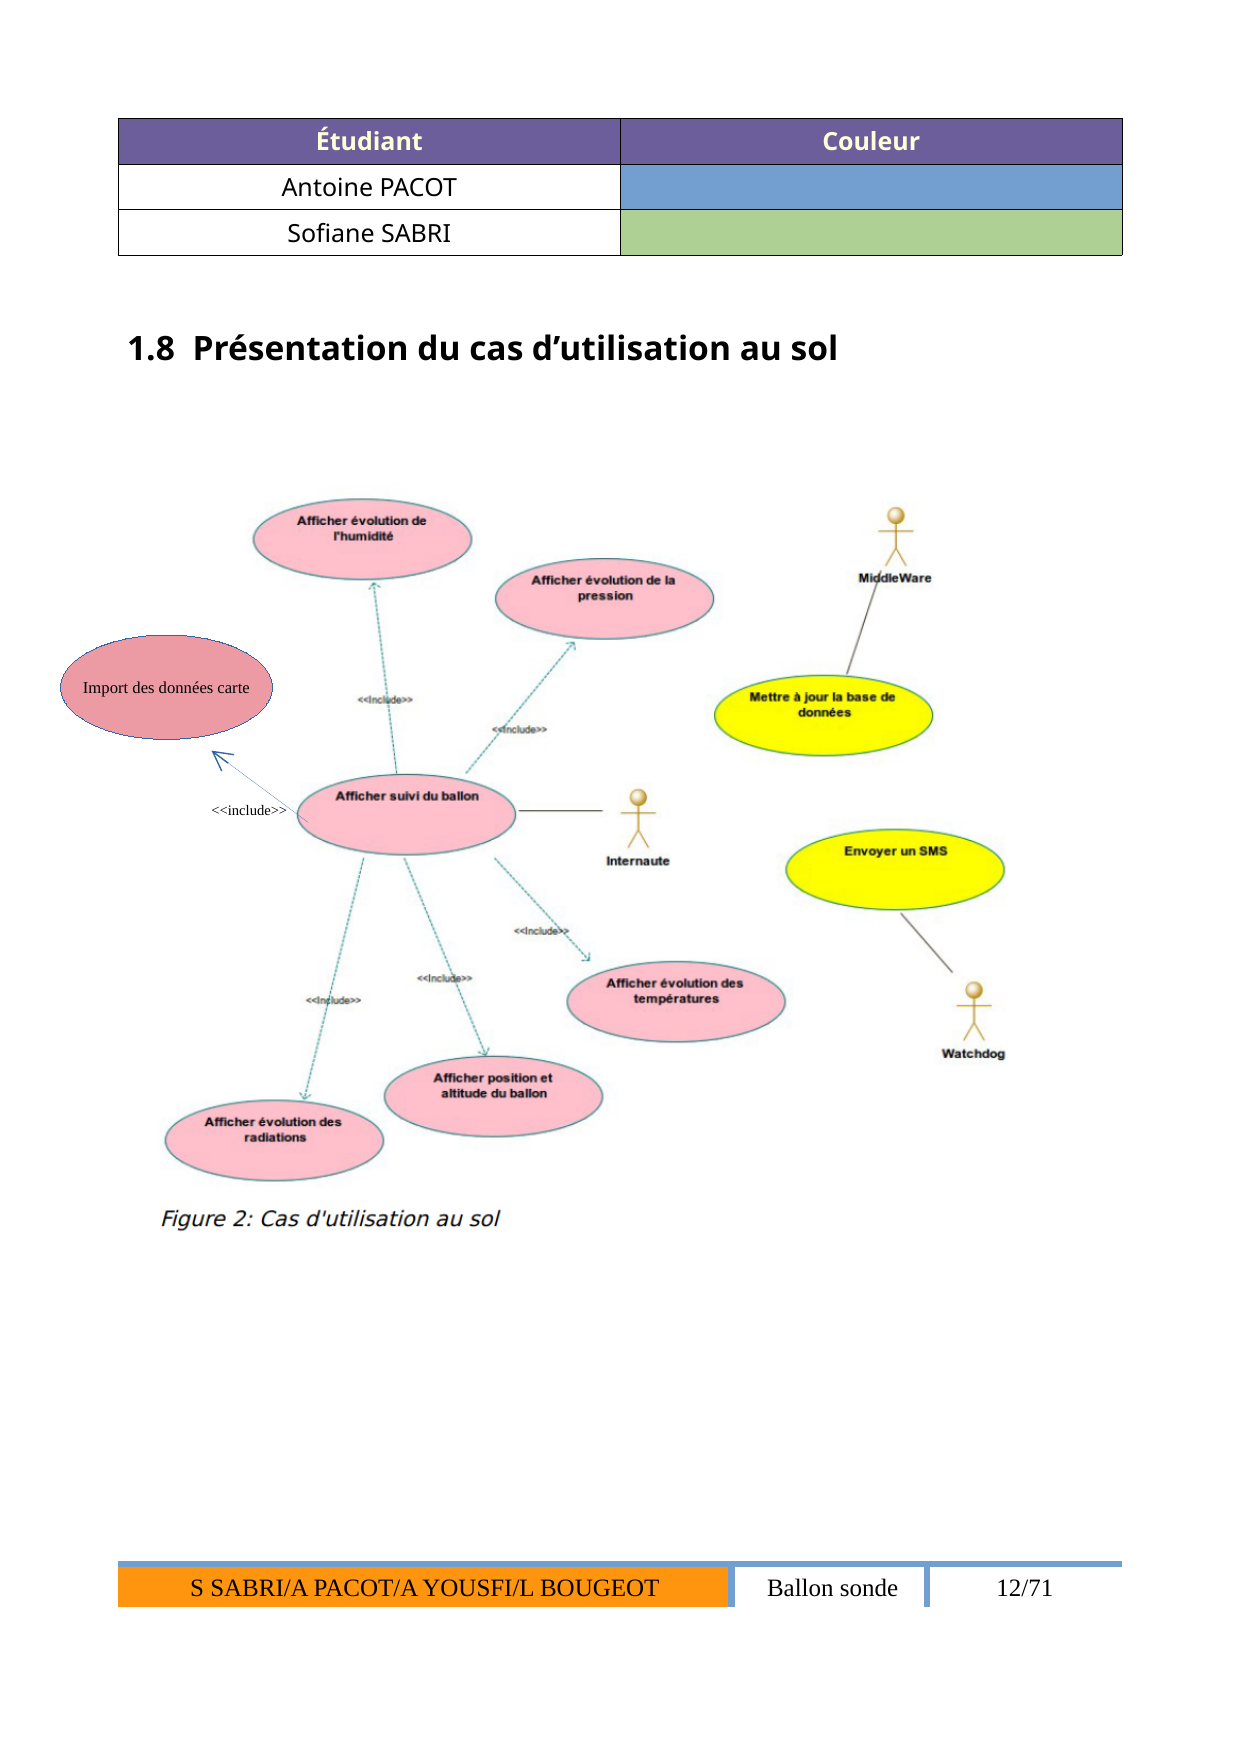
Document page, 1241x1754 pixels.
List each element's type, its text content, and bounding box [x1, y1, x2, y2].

table_cell [621, 210, 1122, 255]
table_header Étudiant [119, 119, 620, 164]
picture [60, 441, 1065, 1240]
table_cell [621, 165, 1122, 209]
table_header Couleur [621, 119, 1122, 164]
subtitle Présentation du cas d’utilisation au sol [118, 324, 1122, 370]
table_cell Antoine PACOT [119, 165, 620, 209]
table_cell Sofiane SABRI [119, 210, 620, 255]
